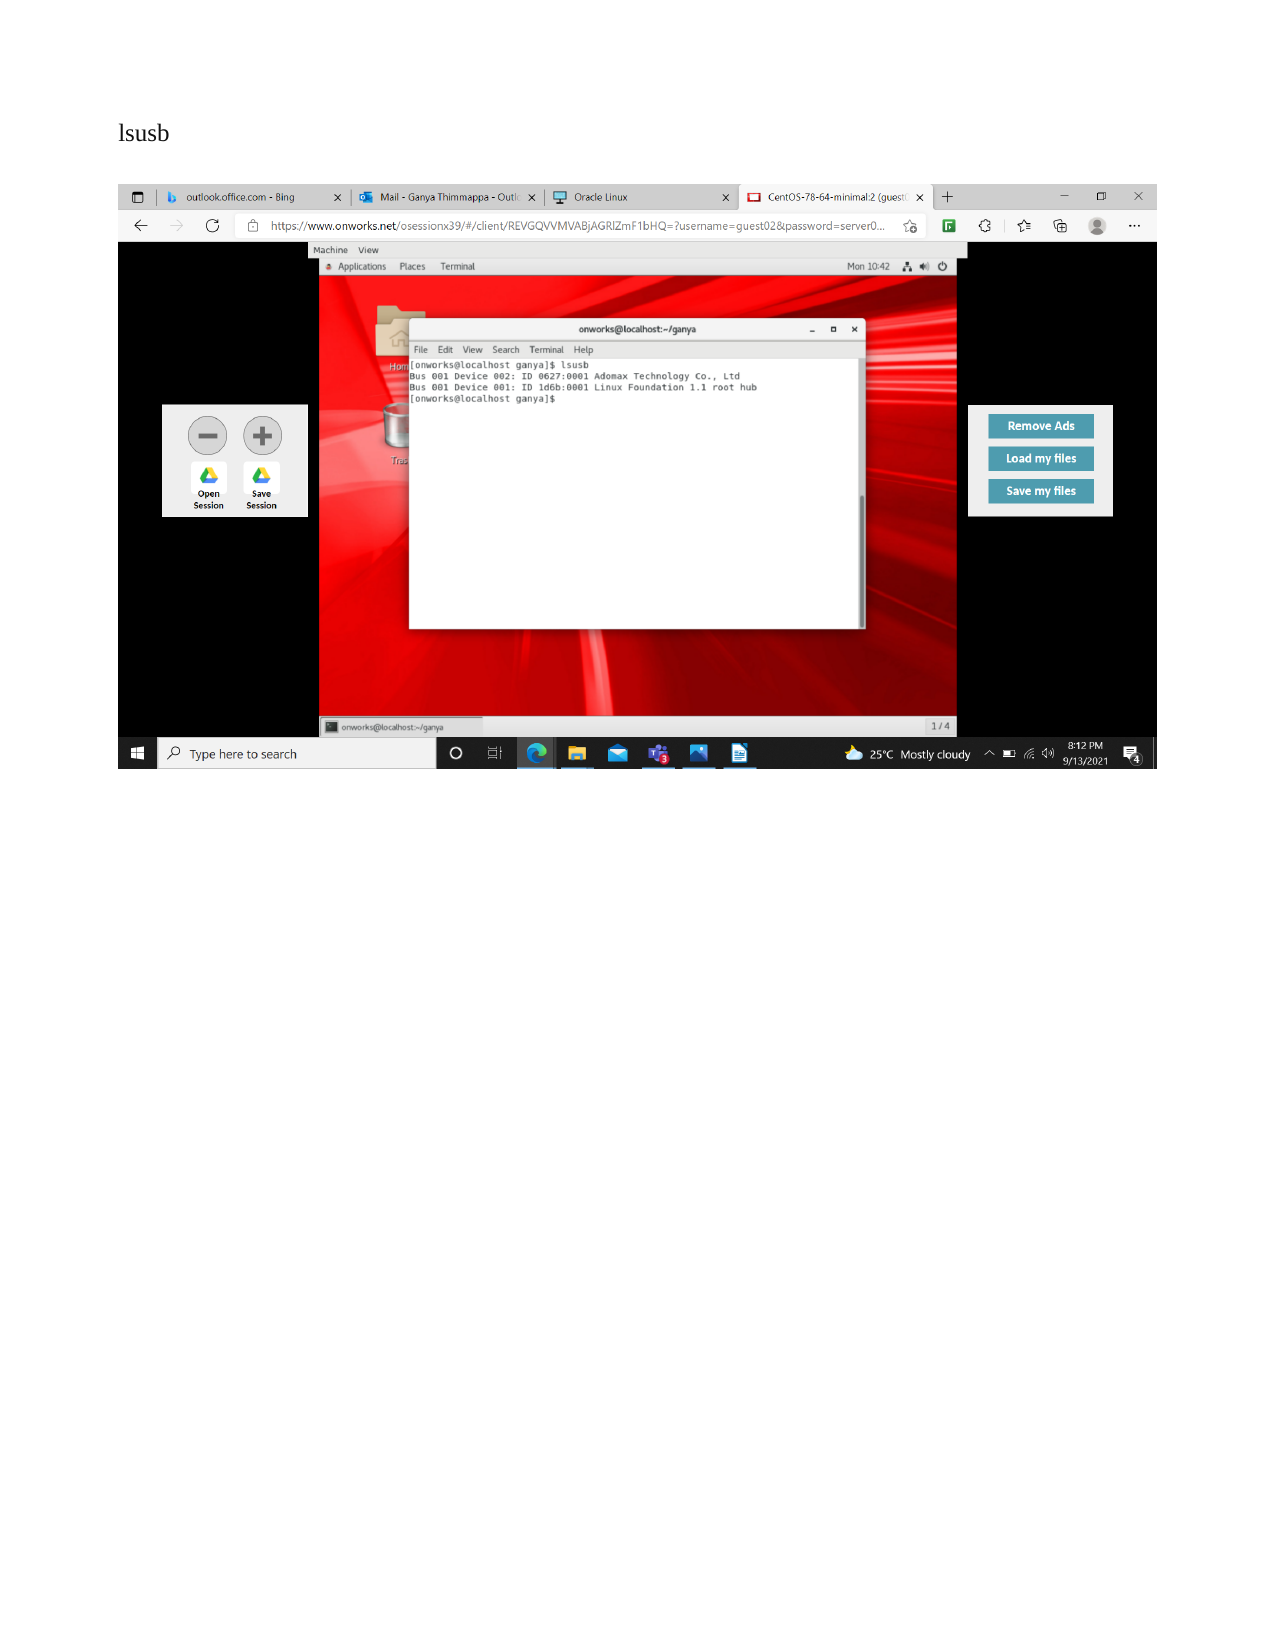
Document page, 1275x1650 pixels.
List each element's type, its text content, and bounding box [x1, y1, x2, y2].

picture [118, 184, 1157, 769]
text lsusb [118, 118, 1157, 147]
